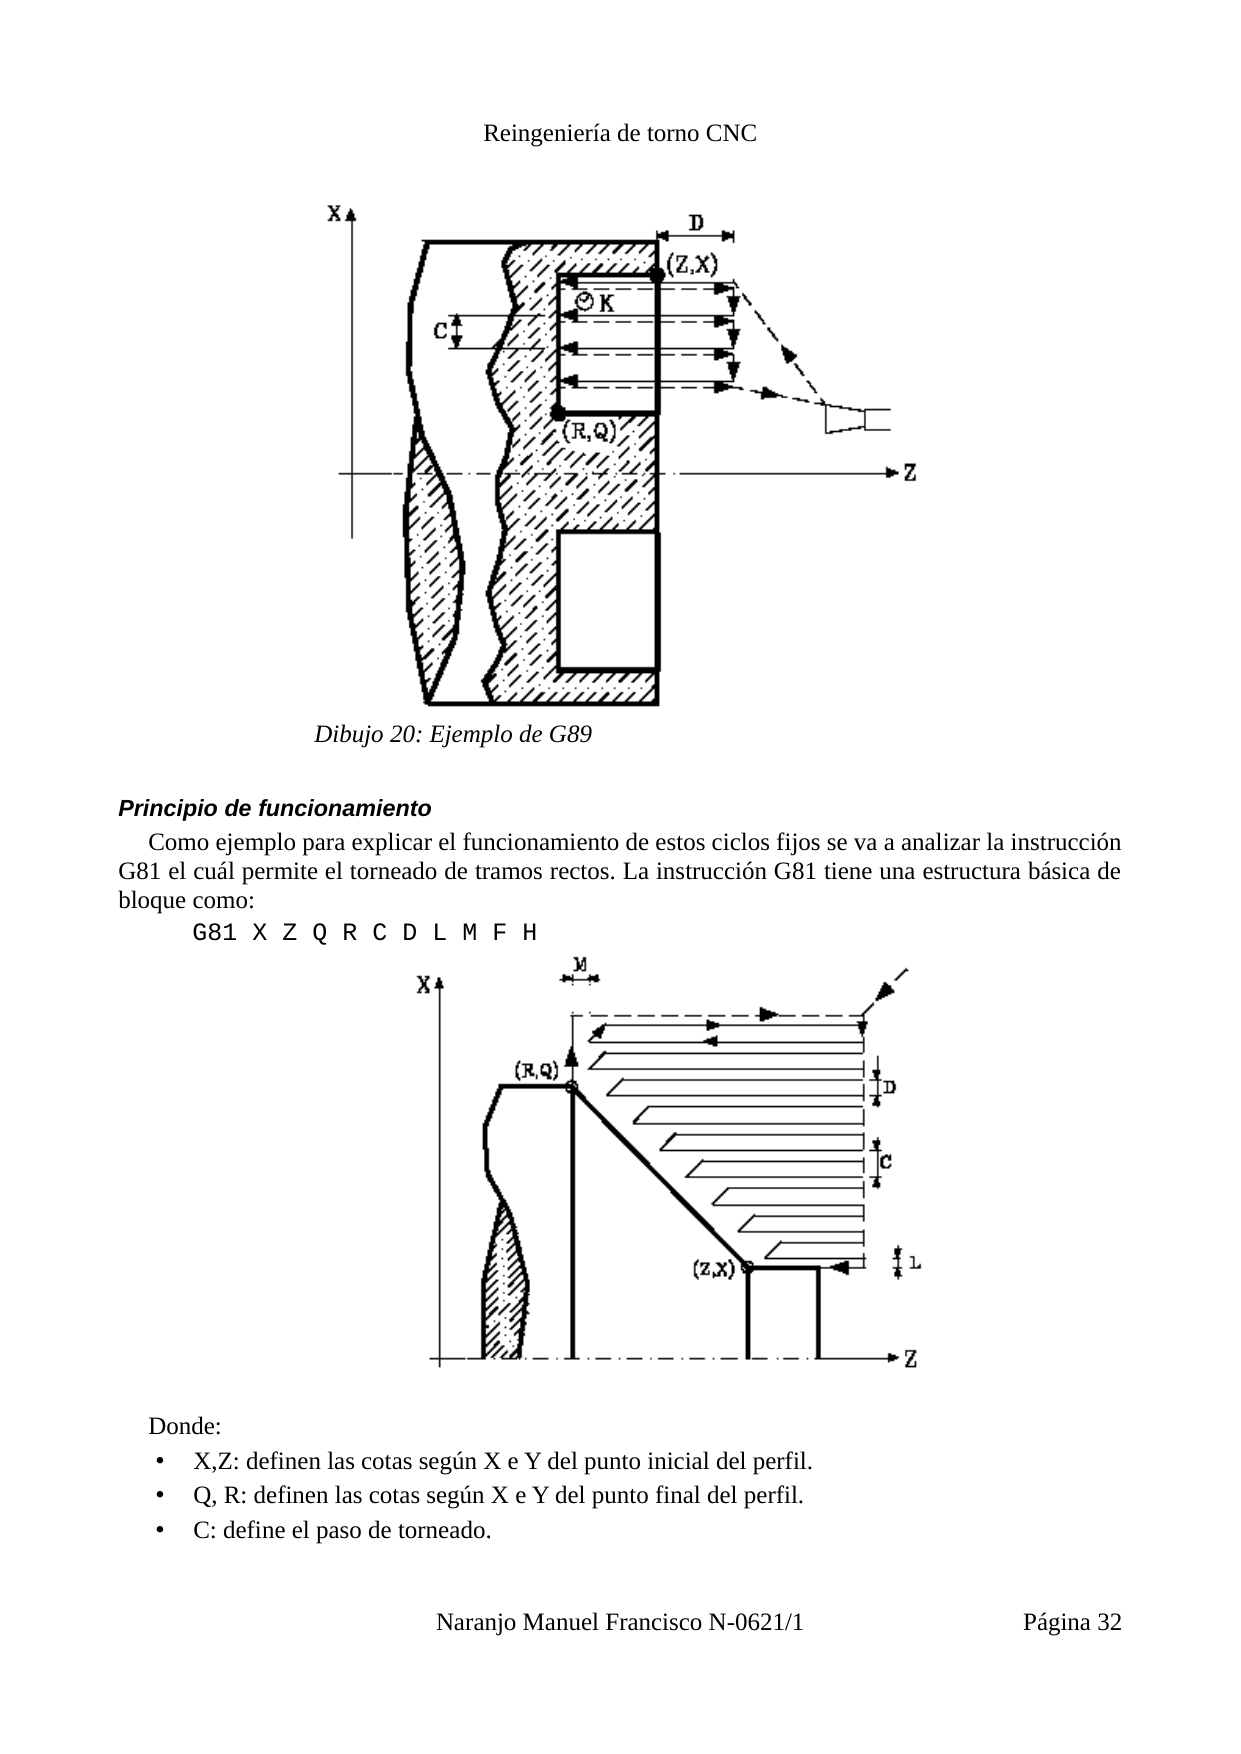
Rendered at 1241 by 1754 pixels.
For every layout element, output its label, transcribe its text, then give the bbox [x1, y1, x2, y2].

text Donde: [118, 1411, 1122, 1440]
list C: define el paso de torneado. [156, 1515, 1122, 1544]
text Como ejemplo para explicar el funcionamiento de estos ciclos fijos se va a analizar la instrucción G81 el cuál permite el torneado de tramos rectos. La instrucción G81 tiene una estructura básica de bloque como: [118, 827, 1122, 914]
list Q, R: definen las cotas según X e Y del punto final del perfil. [156, 1481, 1122, 1509]
list X,Z: definen las cotas según X e Y del punto inicial del perfil. [156, 1446, 1122, 1474]
text G81 X Z Q R C D L M F H [192, 920, 1122, 948]
picture [314, 190, 927, 719]
text Dibujo 20: Ejemplo de G89 [314, 719, 926, 747]
subtitle Principio de funcionamiento [118, 794, 1122, 821]
picture [386, 948, 929, 1377]
